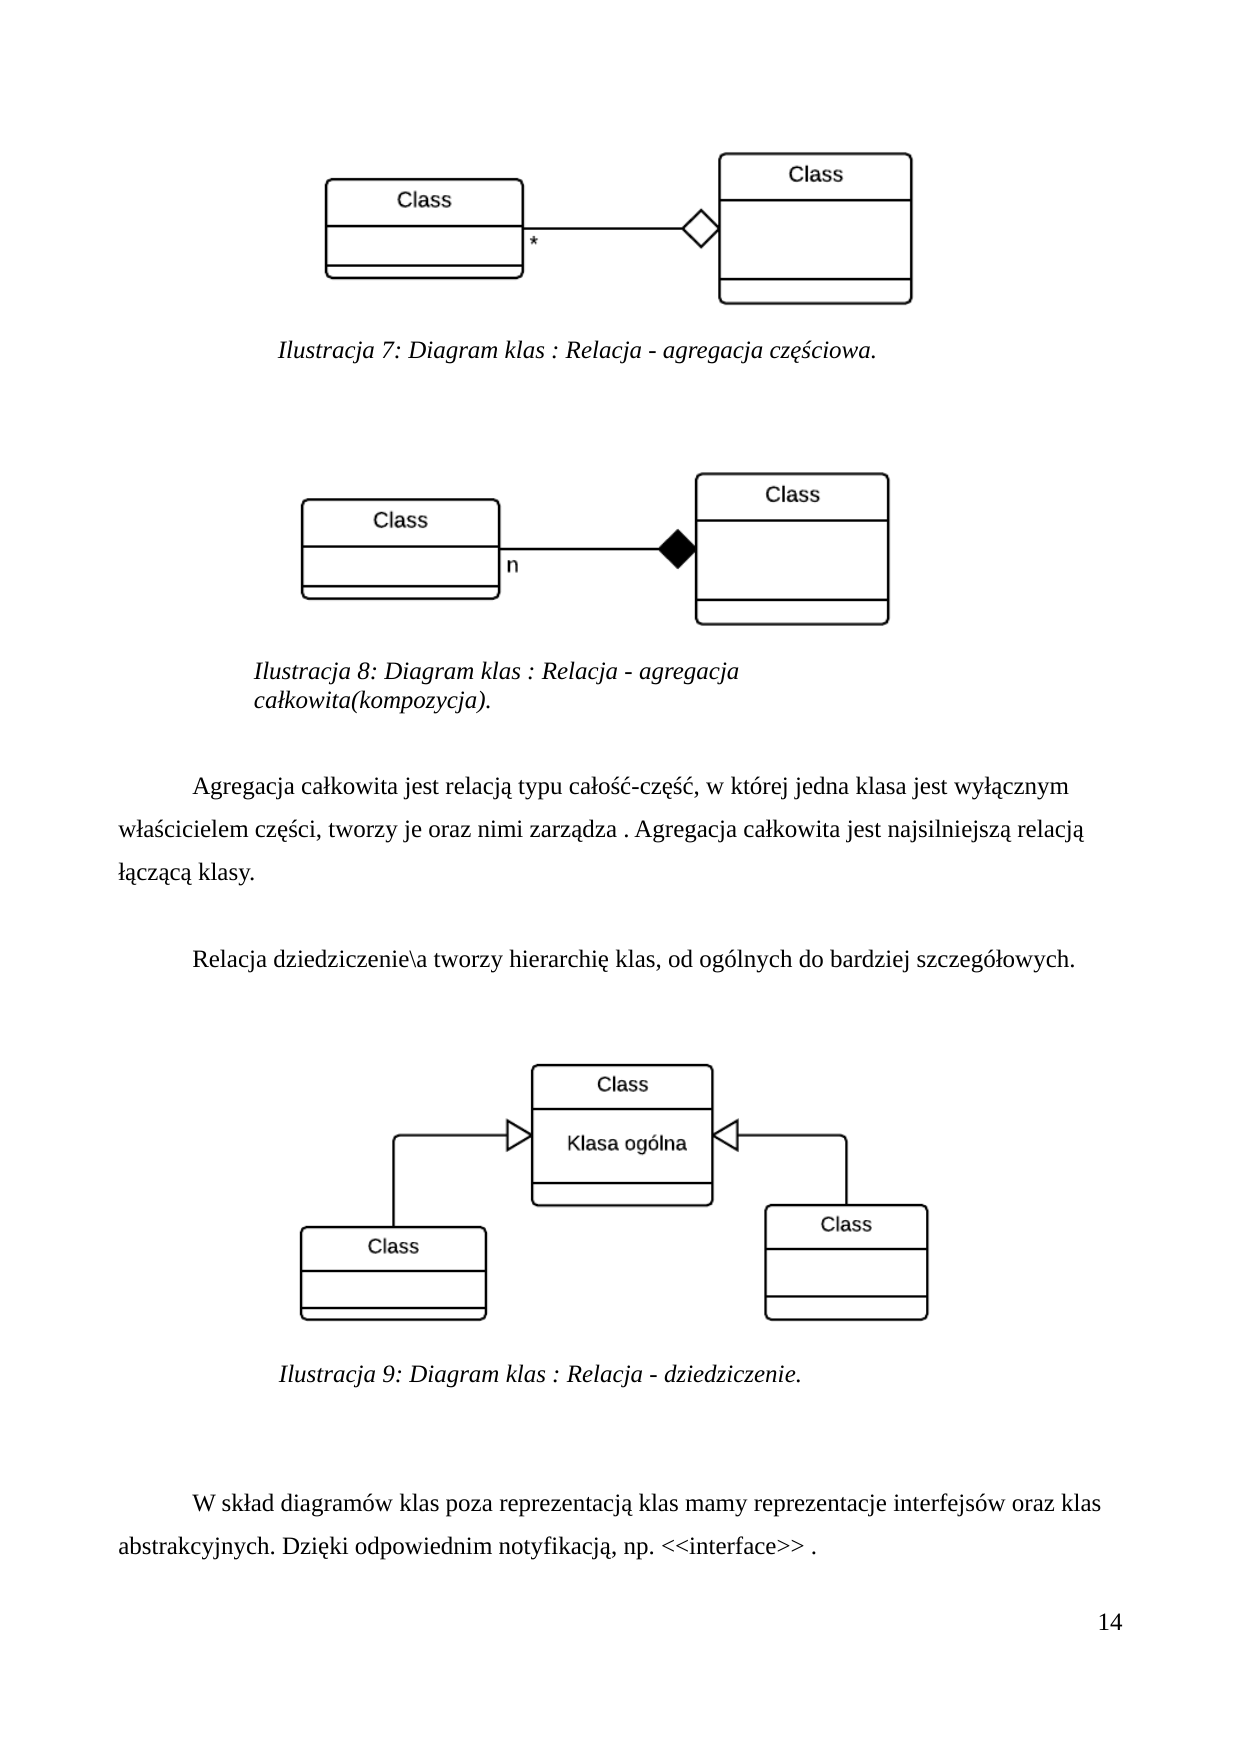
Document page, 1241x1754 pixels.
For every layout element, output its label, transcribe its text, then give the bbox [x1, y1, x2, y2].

picture [253, 451, 940, 657]
text Ilustracja 9: Diagram klas : Relacja - dziedziczenie. [279, 1359, 962, 1387]
picture [278, 1042, 962, 1359]
text Ilustracja 8: Diagram klas : Relacja - agregacja całkowita(kompozycja). [254, 657, 939, 714]
text Relacja dziedziczenie\a tworzy hierarchię klas, od ogólnych do bardziej szczegółowych. [118, 944, 1122, 972]
text Agregacja całkowita jest relacją typu całość-część, w której jedna klasa jest wyłącznym właścicielem części, tworzy je oraz nimi zarządza . Agregacja całkowita jest najsilniejszą relacją łączącą klasy. [118, 771, 1122, 886]
picture [277, 130, 963, 336]
text Ilustracja 7: Diagram klas : Relacja - agregacja częściowa. [278, 336, 963, 364]
text W skład diagramów klas poza reprezentacją klas mamy reprezentacje interfejsów oraz klas abstrakcyjnych. Dzięki odpowiednim notyfikacją, np. <<interface>> . [118, 1488, 1122, 1560]
